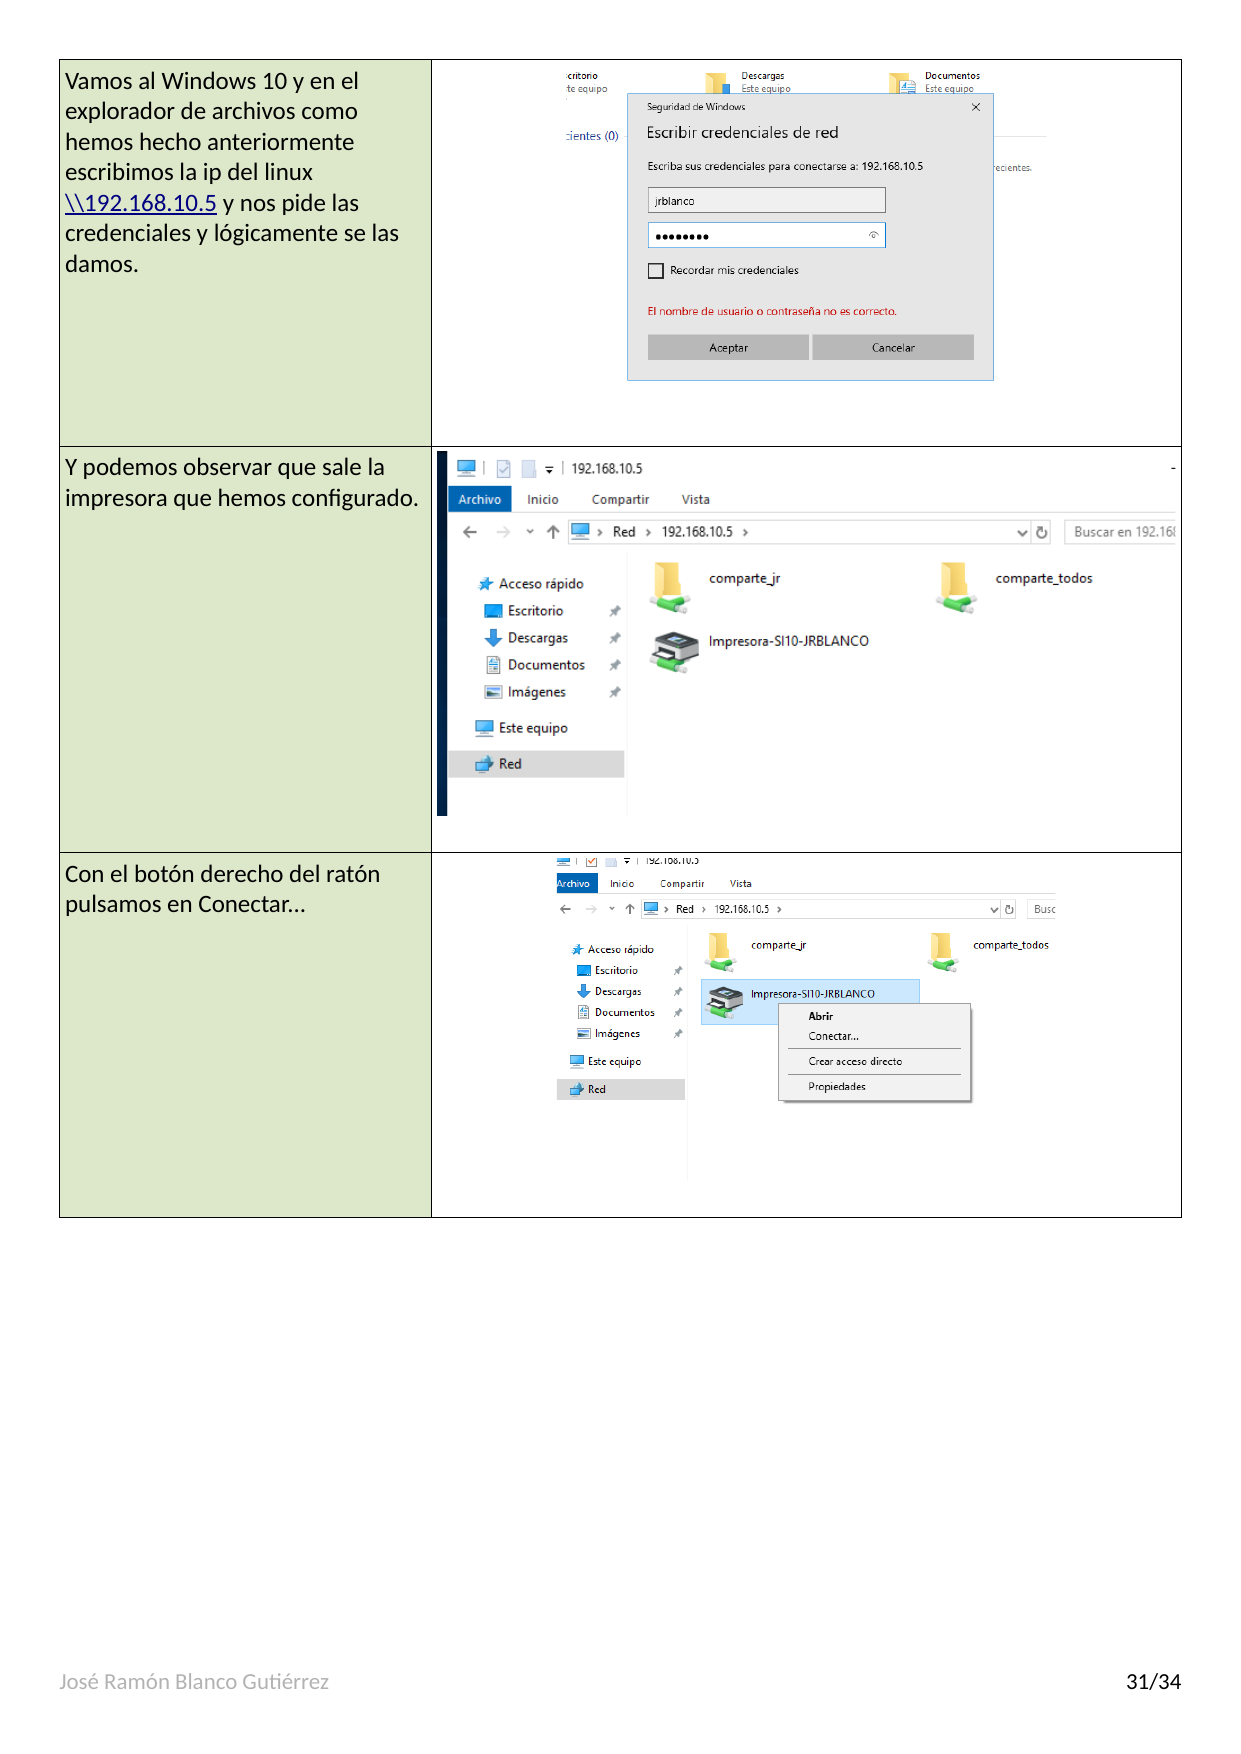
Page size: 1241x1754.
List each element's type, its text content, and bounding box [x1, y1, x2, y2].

picture [566, 65, 1047, 410]
table_cell Y podemos observar que sale la impresora que hemos configurado. [60, 447, 431, 852]
picture [437, 451, 1176, 816]
table_cell [432, 447, 1181, 852]
table_cell Con el botón derecho del ratón pulsamos en Conectar... [60, 853, 431, 1217]
table_cell Vamos al Windows 10 y en el explorador de archivos como hemos hecho anteriormente escribimos la ip del linux \\192.168.10.5 y nos pide las credenciales y lógicamente se las damos. [60, 60, 431, 446]
table_cell [432, 853, 1181, 1217]
picture [556, 858, 1056, 1181]
table_cell [432, 60, 1181, 446]
